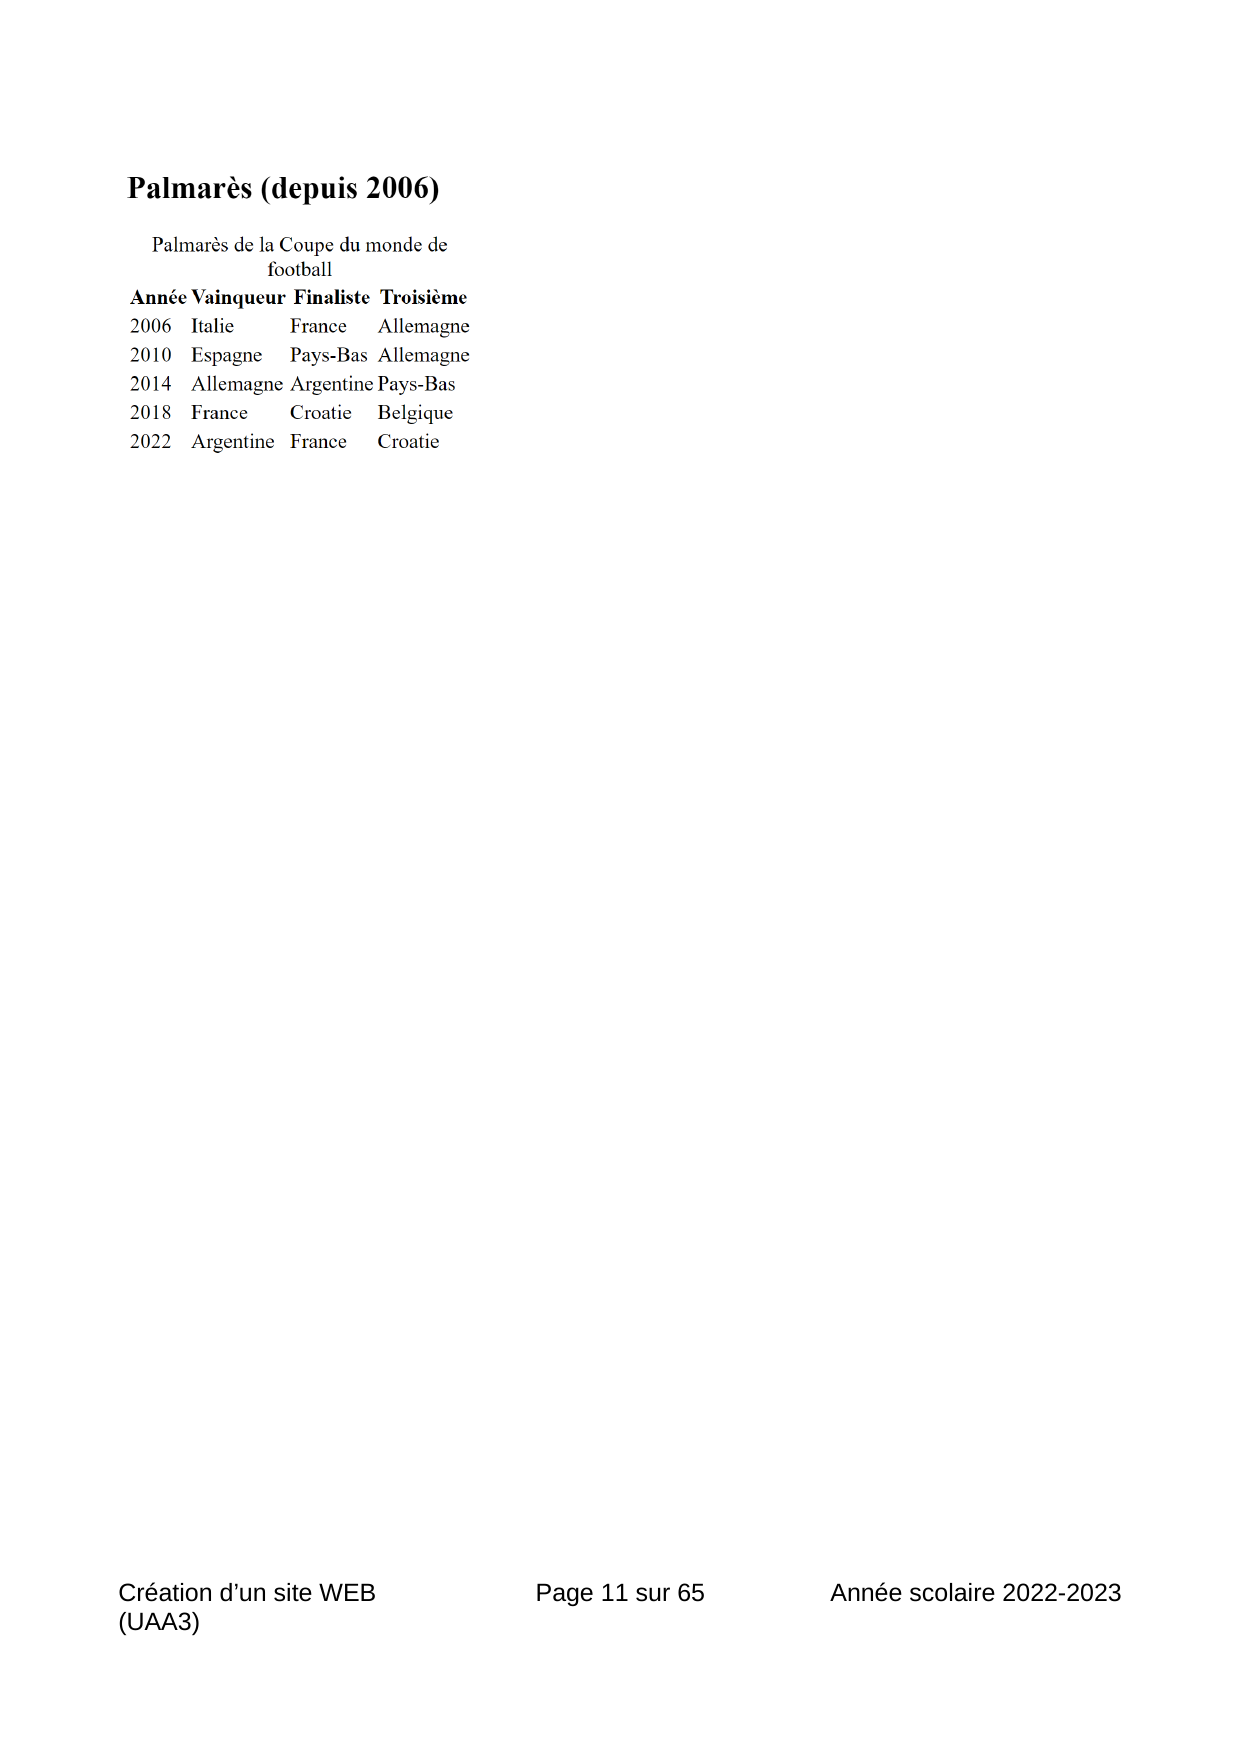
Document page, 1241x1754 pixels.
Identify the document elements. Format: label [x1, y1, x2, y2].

picture [118, 165, 1123, 463]
